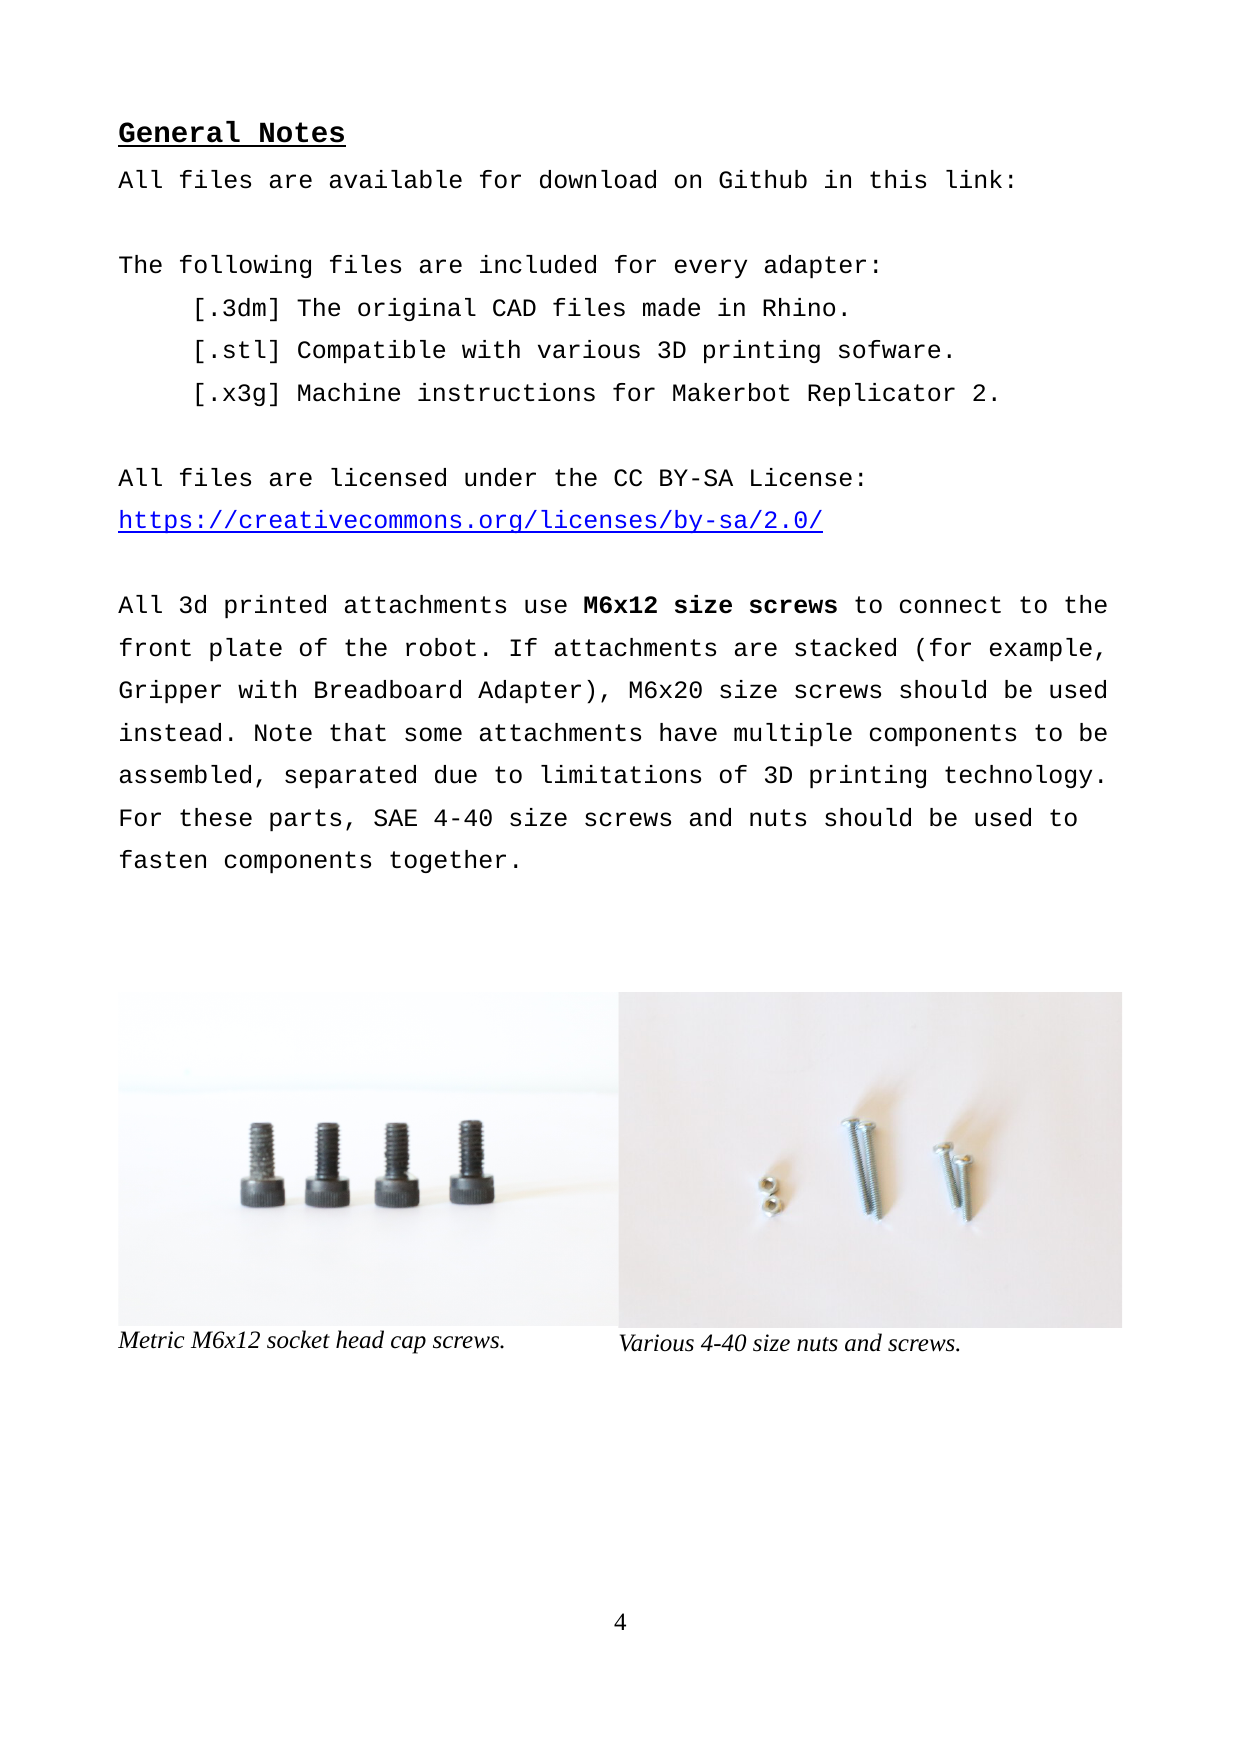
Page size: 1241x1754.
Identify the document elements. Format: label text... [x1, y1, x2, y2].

text [.3dm] The original CAD files made in Rhino. [118, 295, 1122, 323]
text Metric M6x12 socket head cap screws. [118, 1326, 618, 1354]
text All files are licensed under the CC BY-SA License: [118, 465, 1122, 493]
text All files are available for download on Github in this link: [118, 168, 1122, 196]
picture [118, 992, 1123, 1328]
text The following files are included for every adapter: [118, 253, 1122, 281]
text https://creativecommons.org/licenses/by-sa/2.0/ [118, 508, 1122, 536]
text [.x3g] Machine instructions for Makerbot Replicator 2. [118, 380, 1122, 408]
text All 3d printed attachments use M6x12 size screws to connect to the front plate of the robot. If attachments are stacked (for example, Gripper with Breadboard Adapter), M6x20 size screws should be used instead. Note that some attachments have multiple components to be assembled, separated due to limitations of 3D printing technology. For these parts, SAE 4-40 size screws and nuts should be used to fasten components together. [118, 593, 1122, 876]
text [.stl] Compatible with various 3D printing sofware. [118, 338, 1122, 366]
text Various 4-40 size nuts and screws. [618, 1328, 1122, 1357]
text General Notes [118, 118, 1122, 151]
